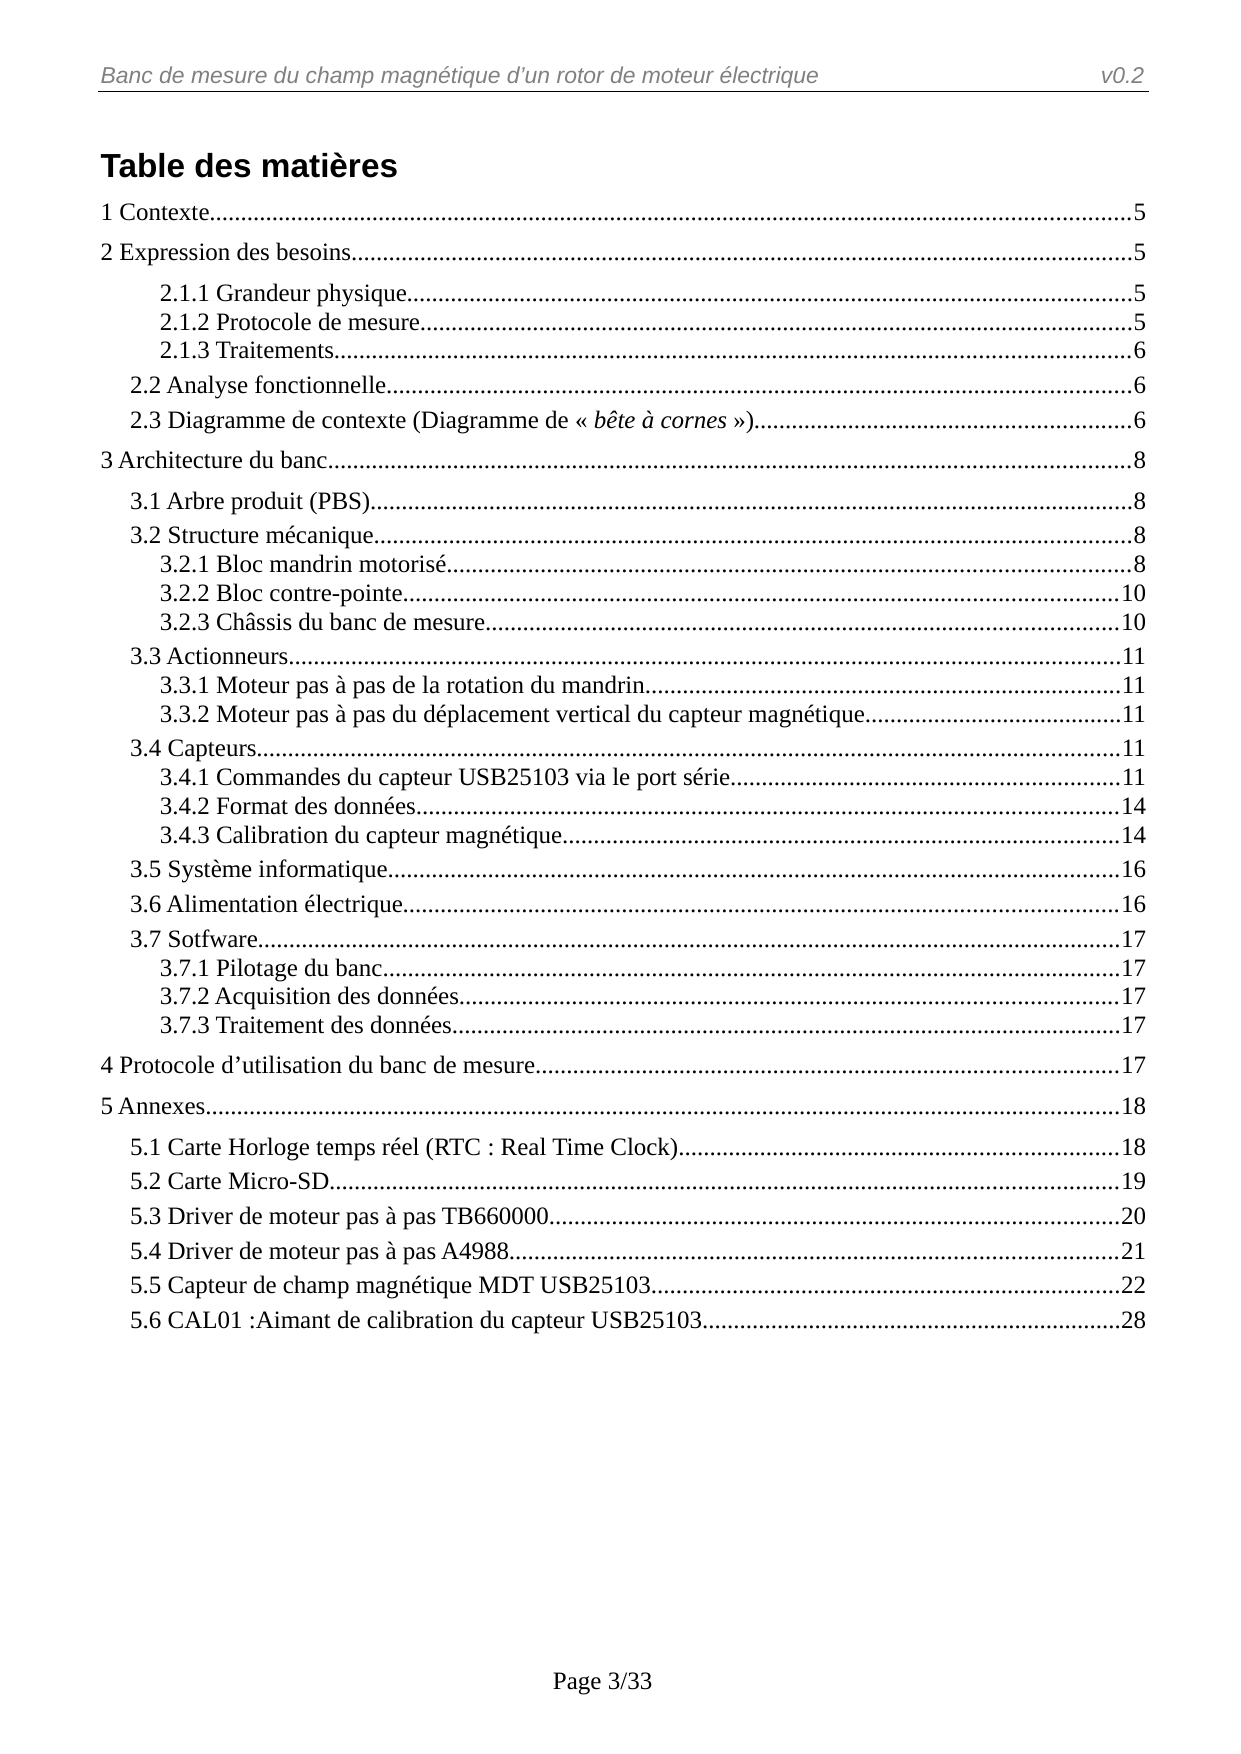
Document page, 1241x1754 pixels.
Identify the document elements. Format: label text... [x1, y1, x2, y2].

text 3.1 Arbre produit (PBS) 8 [130, 486, 1146, 514]
text 3.5 Système informatique 16 [130, 854, 1146, 883]
text 2.1.3 Traitements 6 [159, 335, 1146, 364]
text 5.4 Driver de moteur pas à pas A4988 21 [130, 1236, 1146, 1264]
text 3.4.3 Calibration du capteur magnétique 14 [159, 820, 1146, 848]
text 3.2 Structure mécanique 8 [130, 520, 1146, 549]
text 4 Protocole d’utilisation du banc de mesure 17 [100, 1051, 1146, 1079]
text 5 Annexes 18 [100, 1091, 1146, 1120]
text 5.3 Driver de moteur pas à pas TB660000 20 [130, 1201, 1146, 1230]
text 3 Architecture du banc 8 [100, 445, 1146, 474]
text 3.6 Alimentation électrique 16 [130, 889, 1146, 918]
text 2 Expression des besoins 5 [100, 237, 1146, 266]
text 5.6 CAL01 :Aimant de calibration du capteur USB25103 28 [130, 1305, 1146, 1334]
text 3.3 Actionneurs 11 [130, 641, 1146, 670]
text 3.4.2 Format des données 14 [159, 791, 1146, 820]
text 5.1 Carte Horloge temps réel (RTC : Real Time Clock) 18 [130, 1132, 1146, 1160]
text 3.2.3 Châssis du banc de mesure 10 [159, 607, 1146, 635]
text 3.3.2 Moteur pas à pas du déplacement vertical du capteur magnétique 11 [159, 699, 1146, 728]
text 3.2.2 Bloc contre-pointe 10 [159, 578, 1146, 607]
text 3.3.1 Moteur pas à pas de la rotation du mandrin 11 [159, 670, 1146, 699]
text 5.2 Carte Micro-SD 19 [130, 1166, 1146, 1195]
text 3.4 Capteurs 11 [130, 733, 1146, 762]
text 3.4.1 Commandes du capteur USB25103 via le port série 11 [159, 762, 1146, 791]
text 2.1.1 Grandeur physique 5 [159, 278, 1146, 307]
subtitle Table des matières [100, 146, 1146, 184]
text 5.5 Capteur de champ magnétique MDT USB25103 22 [130, 1270, 1146, 1299]
text 3.7 Sotfware 17 [130, 924, 1146, 953]
text 2.2 Analyse fonctionnelle 6 [130, 370, 1146, 399]
text 3.2.1 Bloc mandrin motorisé 8 [159, 549, 1146, 578]
text 3.7.3 Traitement des données 17 [159, 1010, 1146, 1039]
text 1 Contexte 5 [100, 197, 1146, 226]
text 3.7.1 Pilotage du banc 17 [159, 953, 1146, 981]
text 3.7.2 Acquisition des données 17 [159, 981, 1146, 1010]
text 2.3 Diagramme de contexte (Diagramme de « bête à cornes ») 6 [130, 405, 1146, 433]
text 2.1.2 Protocole de mesure 5 [159, 307, 1146, 335]
